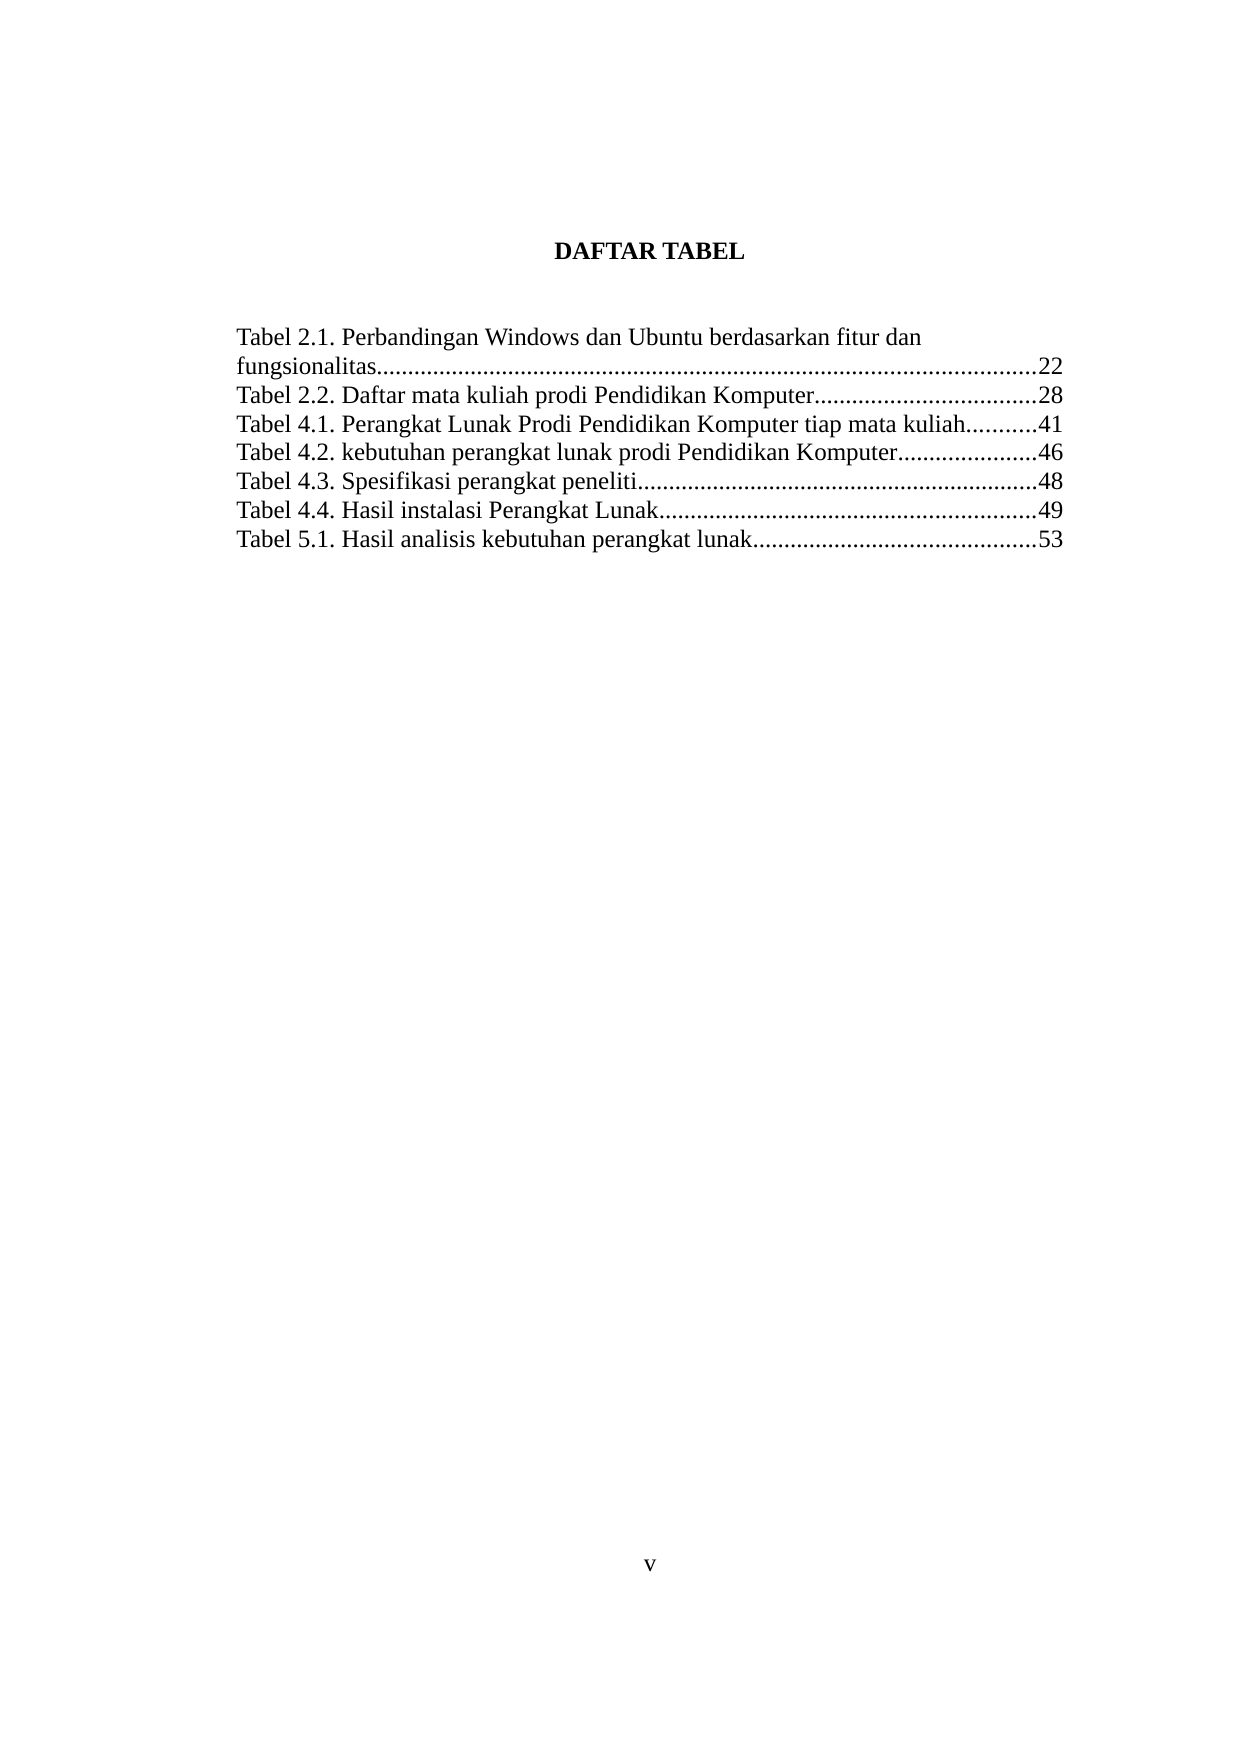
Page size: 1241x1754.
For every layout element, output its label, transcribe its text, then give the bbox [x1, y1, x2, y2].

text Tabel 4.4. Hasil instalasi Perangkat Lunak 49 [236, 495, 1063, 524]
text Tabel 5.1. Hasil analisis kebutuhan perangkat lunak 53 [236, 524, 1063, 552]
text Tabel 4.2. kebutuhan perangkat lunak prodi Pendidikan Komputer 46 [236, 437, 1063, 466]
text Tabel 2.1. Perbandingan Windows dan Ubuntu berdasarkan fitur dan fungsionalitas 22 [236, 322, 1063, 380]
text Tabel 2.2. Daftar mata kuliah prodi Pendidikan Komputer 28 [236, 380, 1063, 409]
text Tabel 4.1. Perangkat Lunak Prodi Pendidikan Komputer tiap mata kuliah 41 [236, 409, 1063, 437]
text Tabel 4.3. Spesifikasi perangkat peneliti 48 [236, 466, 1063, 495]
subtitle DAFTAR TABEL [236, 236, 1063, 265]
